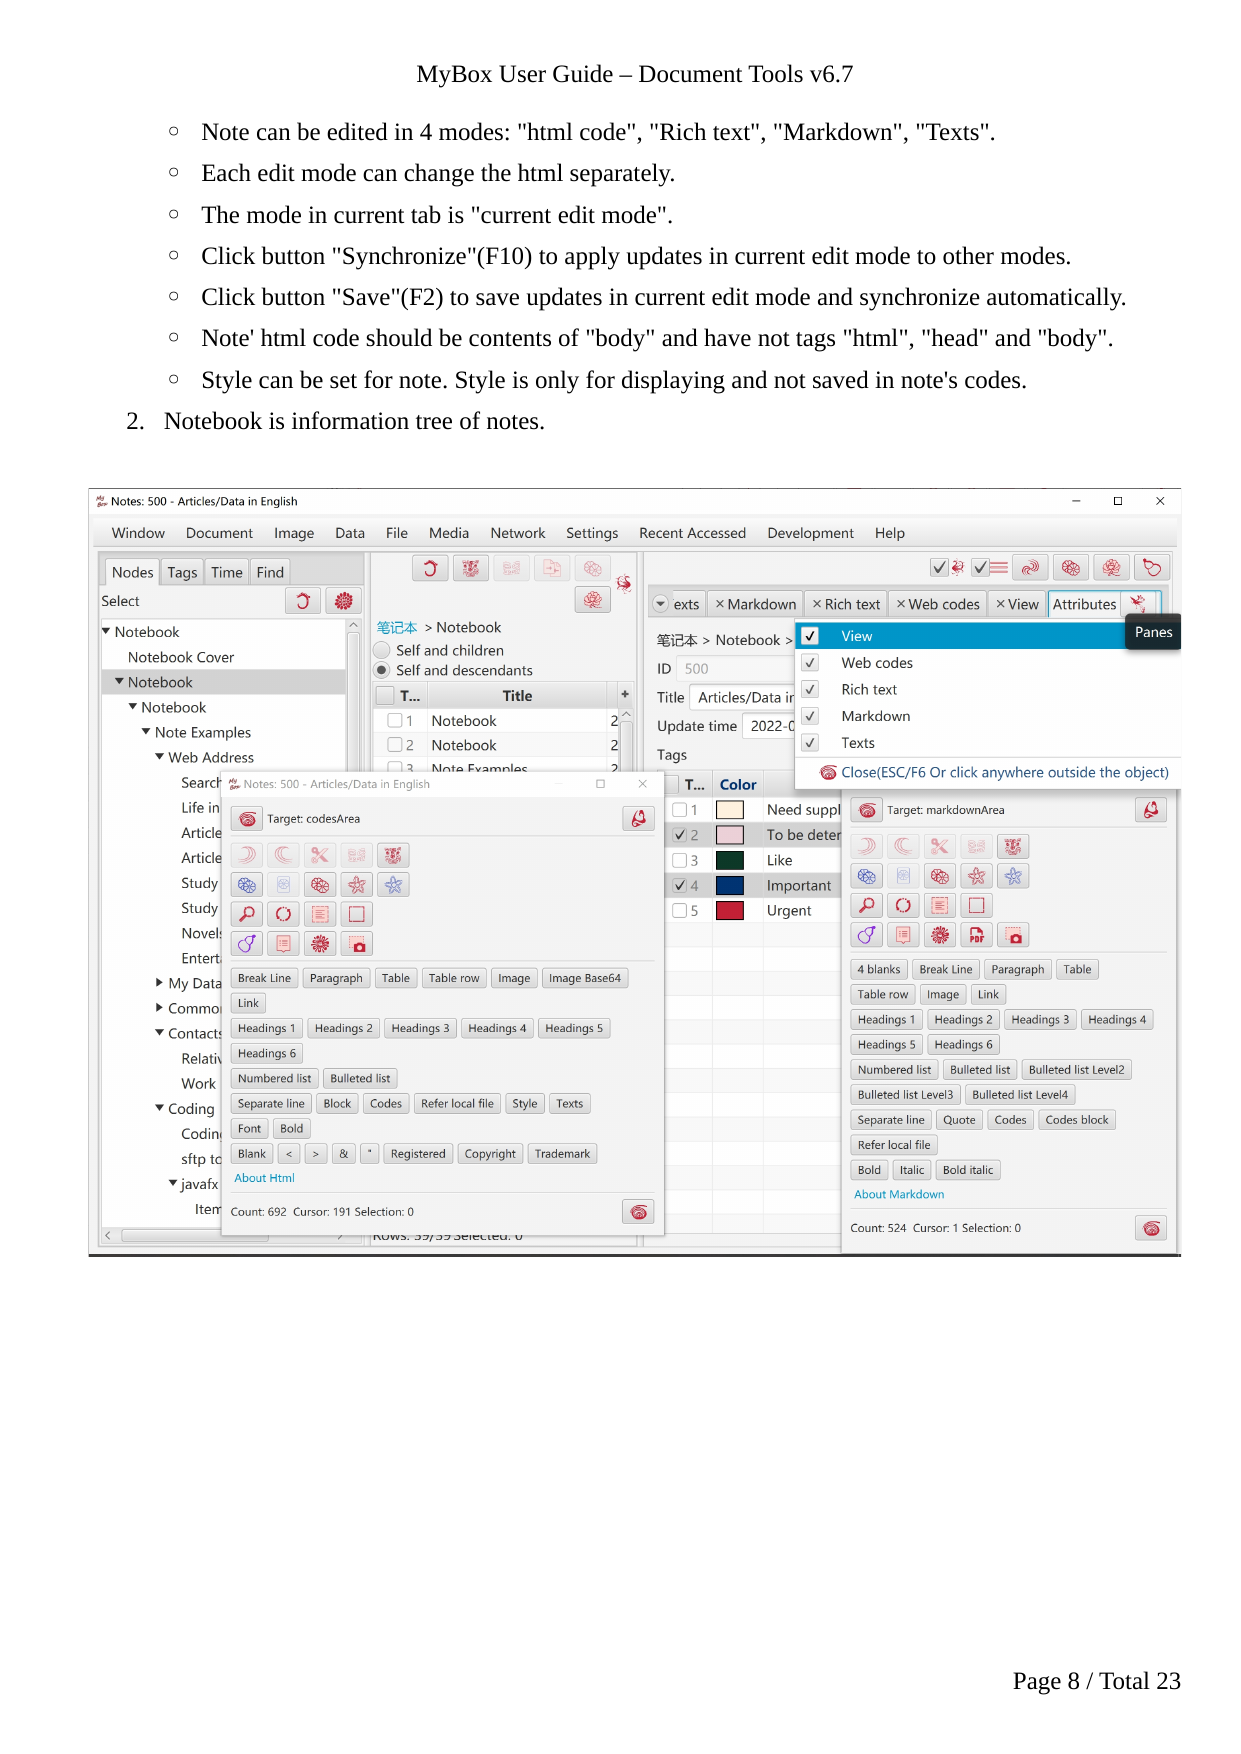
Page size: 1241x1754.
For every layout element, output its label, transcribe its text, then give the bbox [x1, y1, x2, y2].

picture [88, 488, 1182, 1257]
list Note' html code should be contents of "body" and have not tags "html", "head" and "body". [163, 323, 1181, 352]
list Note can be edited in 4 modes: "html code", "Rich text", "Markdown", "Texts". [163, 117, 1181, 146]
list Each edit mode can change the html separately. [163, 158, 1181, 187]
list Click button "Save"(F2) to save updates in current edit mode and synchronize automatically. [163, 282, 1181, 311]
list Notebook is information tree of notes. [126, 406, 1181, 435]
list Style can be set for note. Style is only for displaying and not saved in note's codes. [163, 365, 1181, 393]
list Click button "Synchronize"(F10) to apply updates in current edit mode to other modes. [163, 241, 1181, 270]
list The mode in current tab is "current edit mode". [163, 200, 1181, 228]
